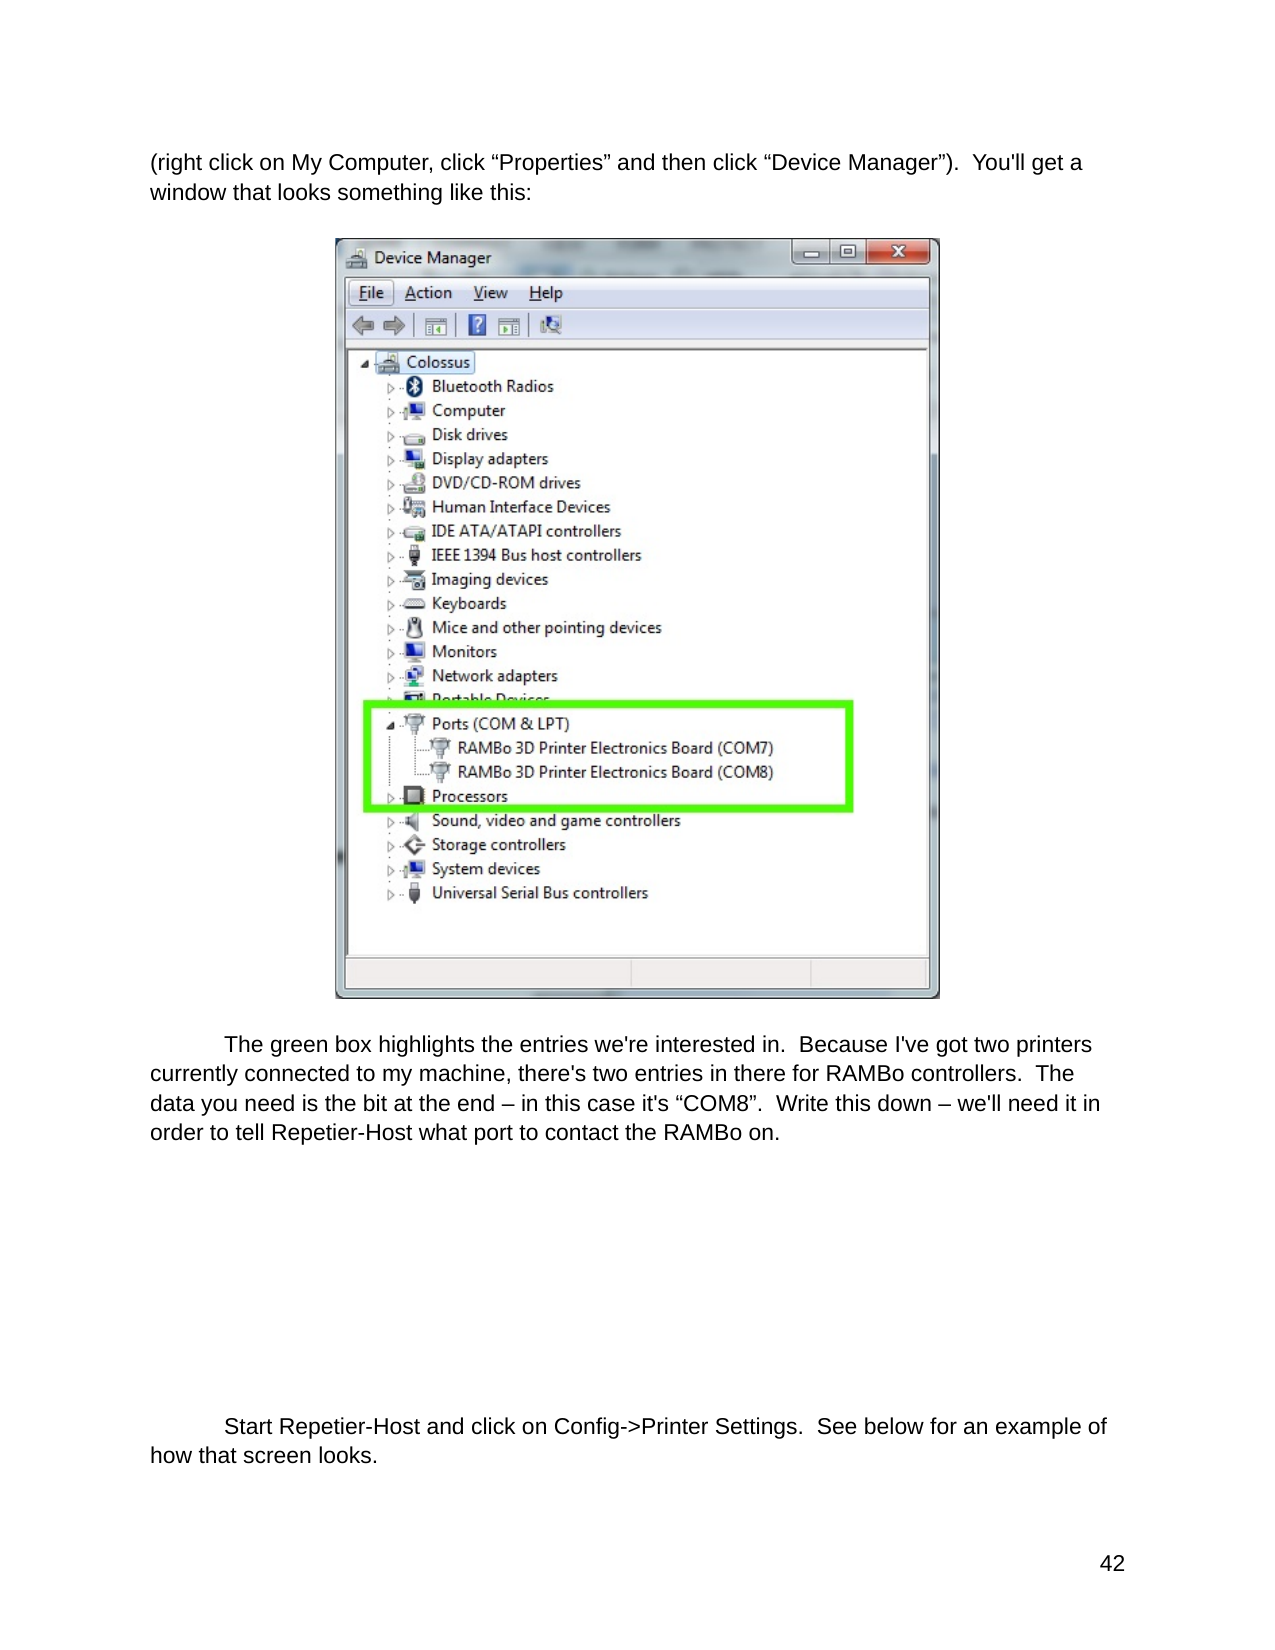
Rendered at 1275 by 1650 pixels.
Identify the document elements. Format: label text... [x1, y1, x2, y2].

text (right click on My Computer, click “Properties” and then click “Device Manager”). You'll get a window that looks something like this: [150, 150, 1125, 205]
text The green box highlights the entries we're interested in. Because I've got two printers currently connected to my machine, there's two entries in there for RAMBo controllers. The data you need is the bit at the end – in this case it's “COM8”. Write this down – we'll need it in order to tell Repetier-Host what port to contact the RAMBo on. [150, 1032, 1125, 1146]
picture [335, 238, 940, 999]
text Start Repetier-Host and click on Config->Printer Settings. See below for an example of how that screen looks. [150, 1414, 1125, 1469]
